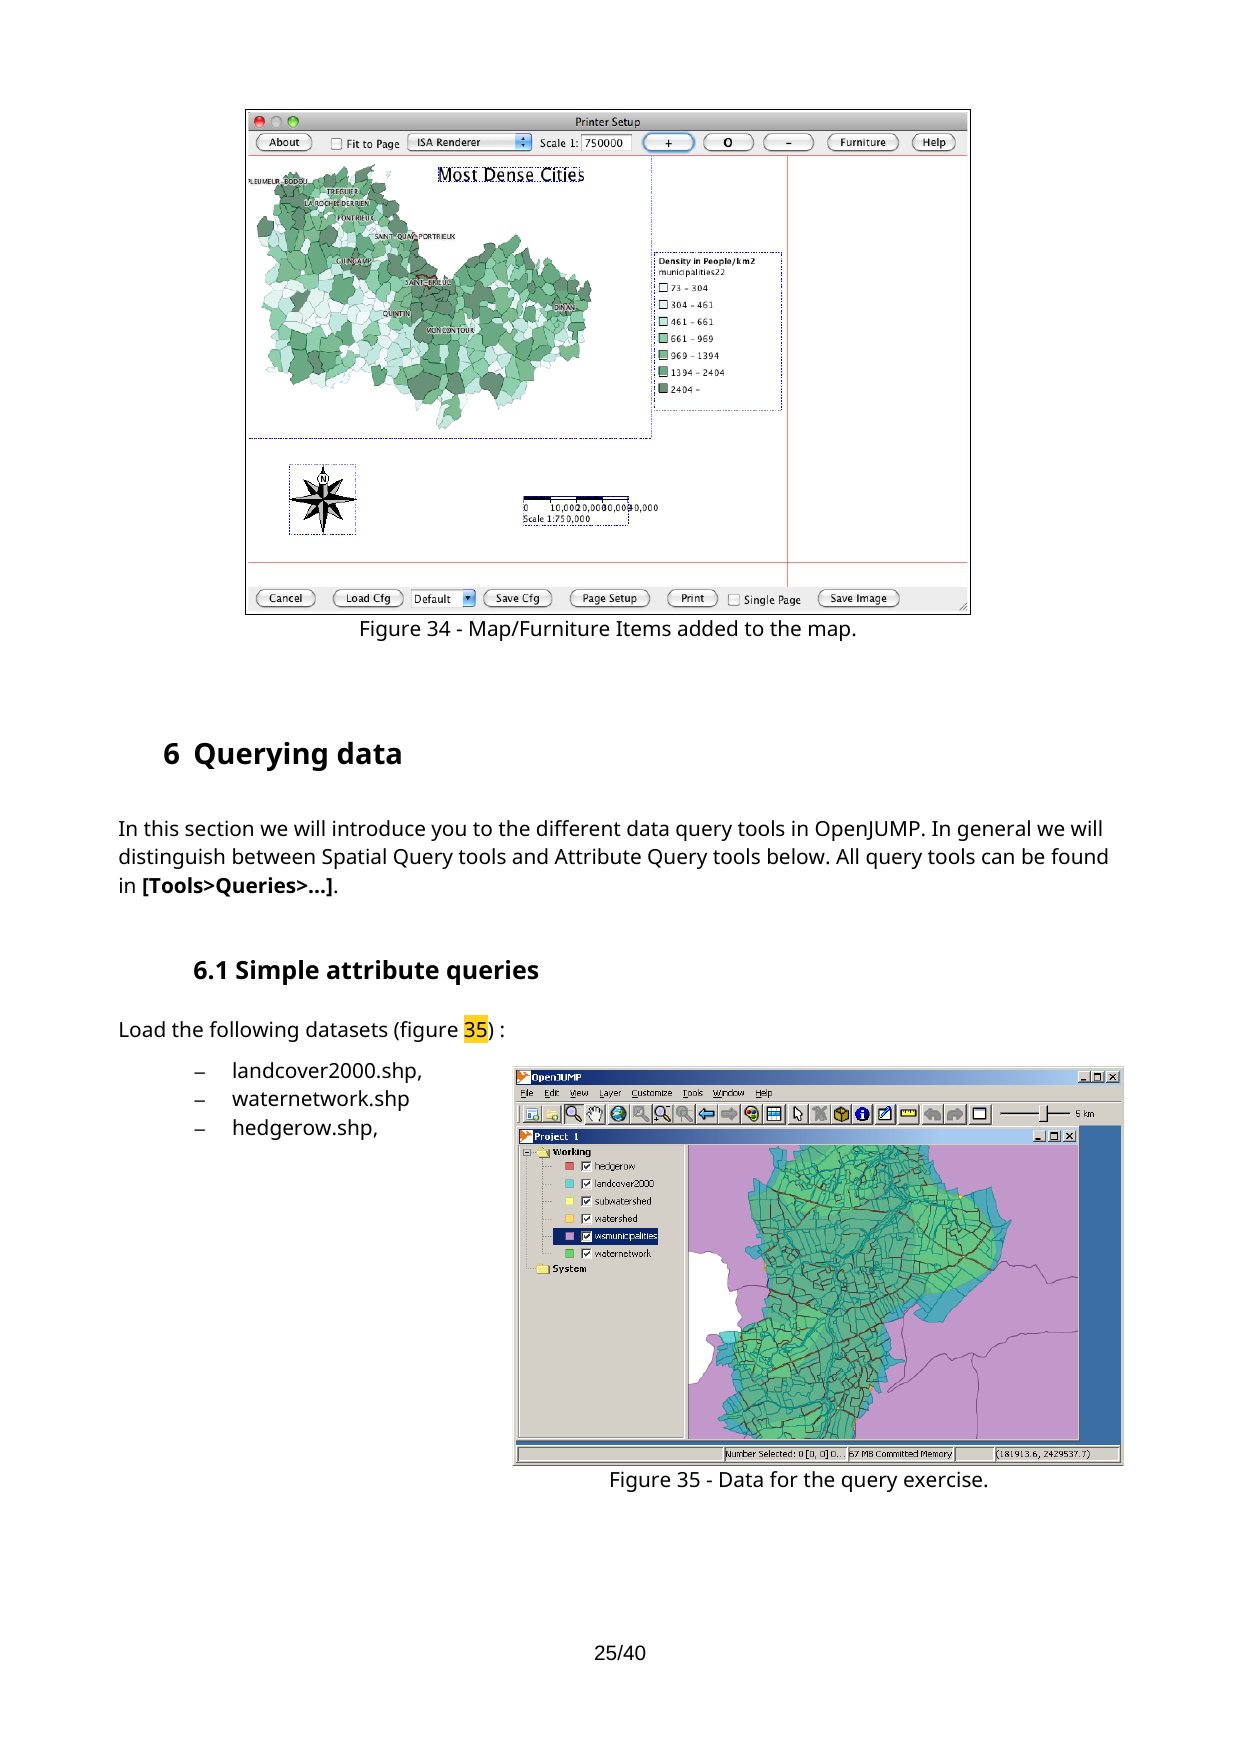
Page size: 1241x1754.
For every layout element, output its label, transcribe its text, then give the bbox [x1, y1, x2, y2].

picture [248, 112, 968, 611]
picture [512, 1066, 1124, 1466]
text Load the following datasets (figure 35) : [118, 1015, 1122, 1043]
text [246, 110, 970, 614]
text In this section we will introduce you to the different data query tools in OpenJUMP. In general we will distinguish between Spatial Query tools and Attribute Query tools below. All query tools can be found in [Tools>Queries>...]. [118, 814, 1122, 899]
text Figure 34 - Map/Furniture Items added to the map. [179, 121, 1036, 643]
list Querying data [156, 733, 1122, 773]
list hedgerow.shp, [194, 1113, 496, 1141]
text [496, 1058, 1107, 1503]
text Figure 35 - Data for the query exercise. [513, 1466, 1090, 1494]
list 6.1 Simple attribute queries [156, 953, 1122, 987]
list waternetwork.shp [194, 1084, 496, 1113]
list landcover2000.shp, [194, 1056, 1122, 1084]
